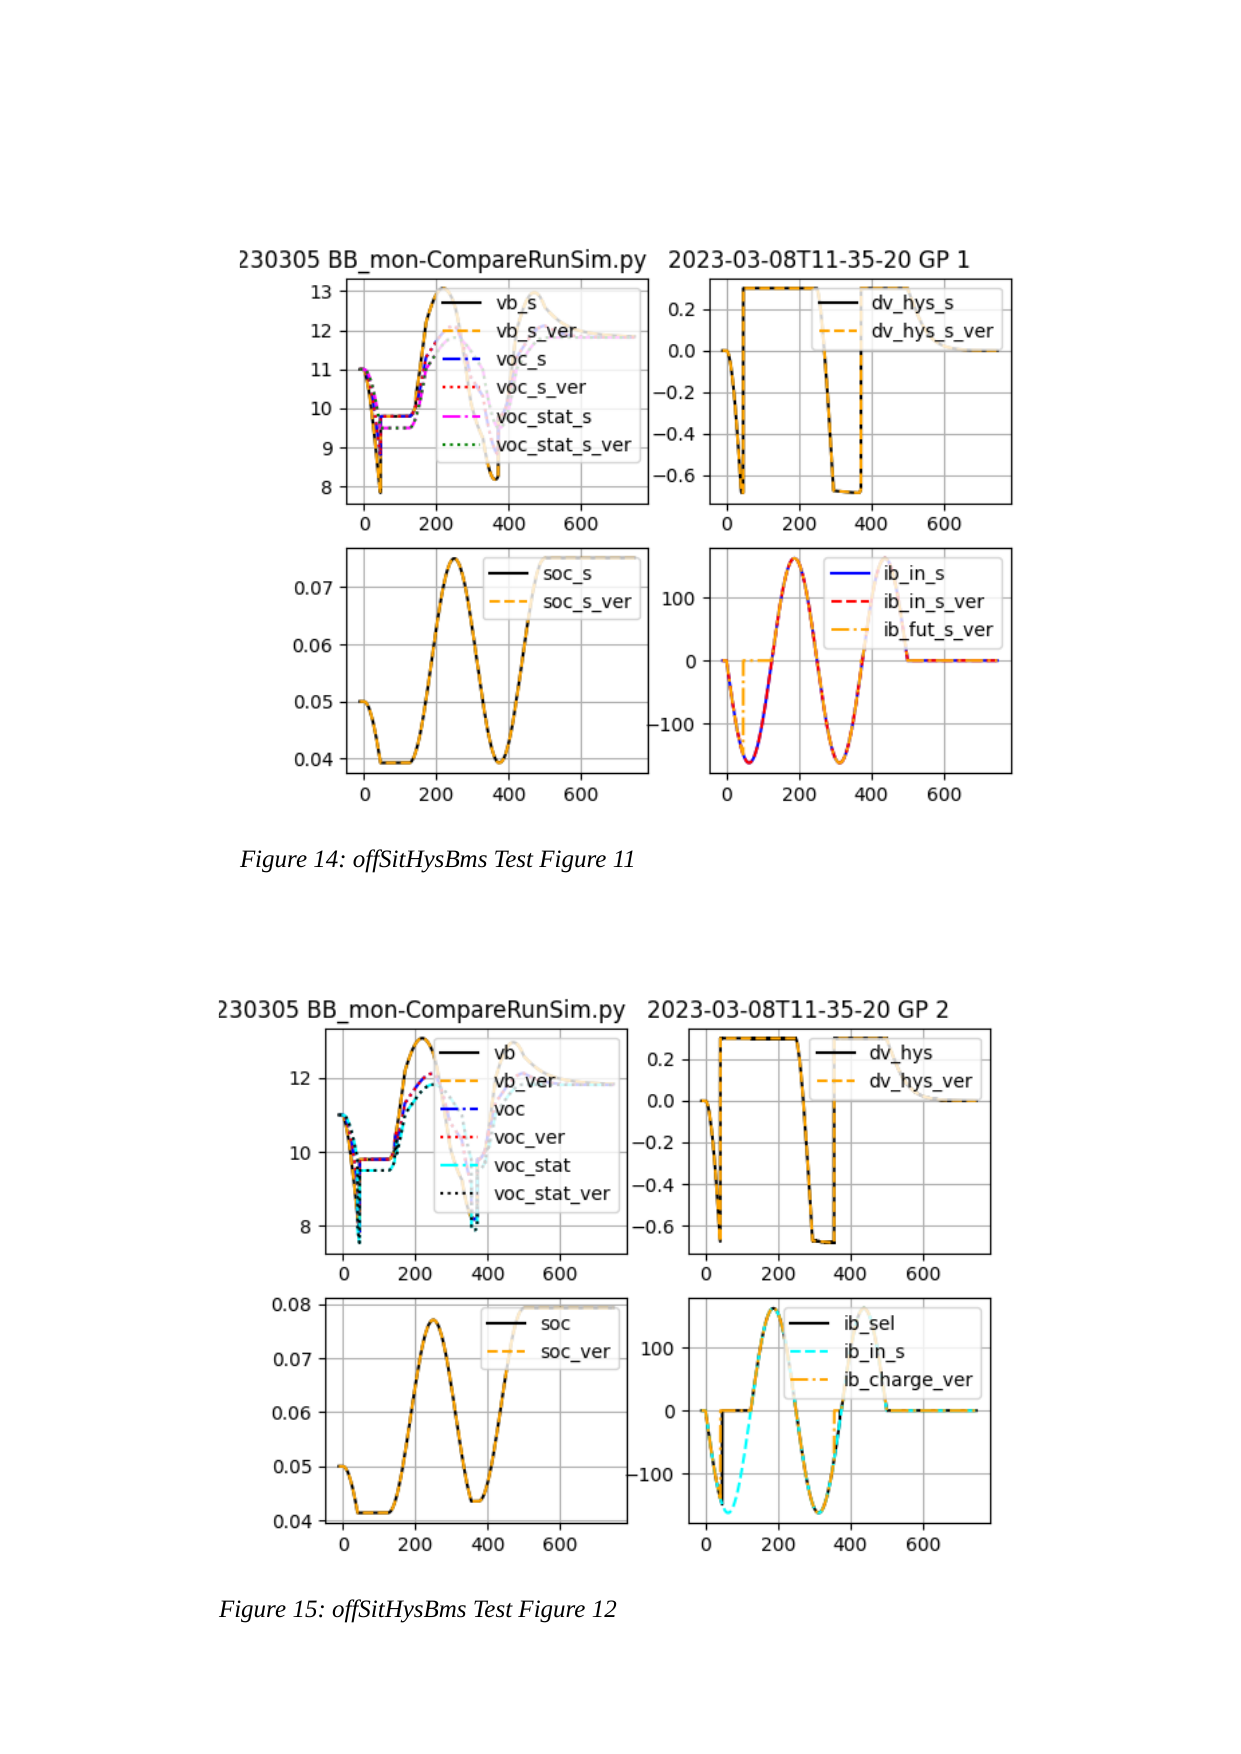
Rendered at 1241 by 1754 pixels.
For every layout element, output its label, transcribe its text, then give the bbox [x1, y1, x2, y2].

text Figure 15: offSitHysBms Test Figure 12 [219, 1594, 1076, 1623]
text Figure 14: offSitHysBms Test Figure 11 [240, 844, 1096, 873]
picture [239, 201, 1097, 844]
picture [218, 951, 1076, 1594]
